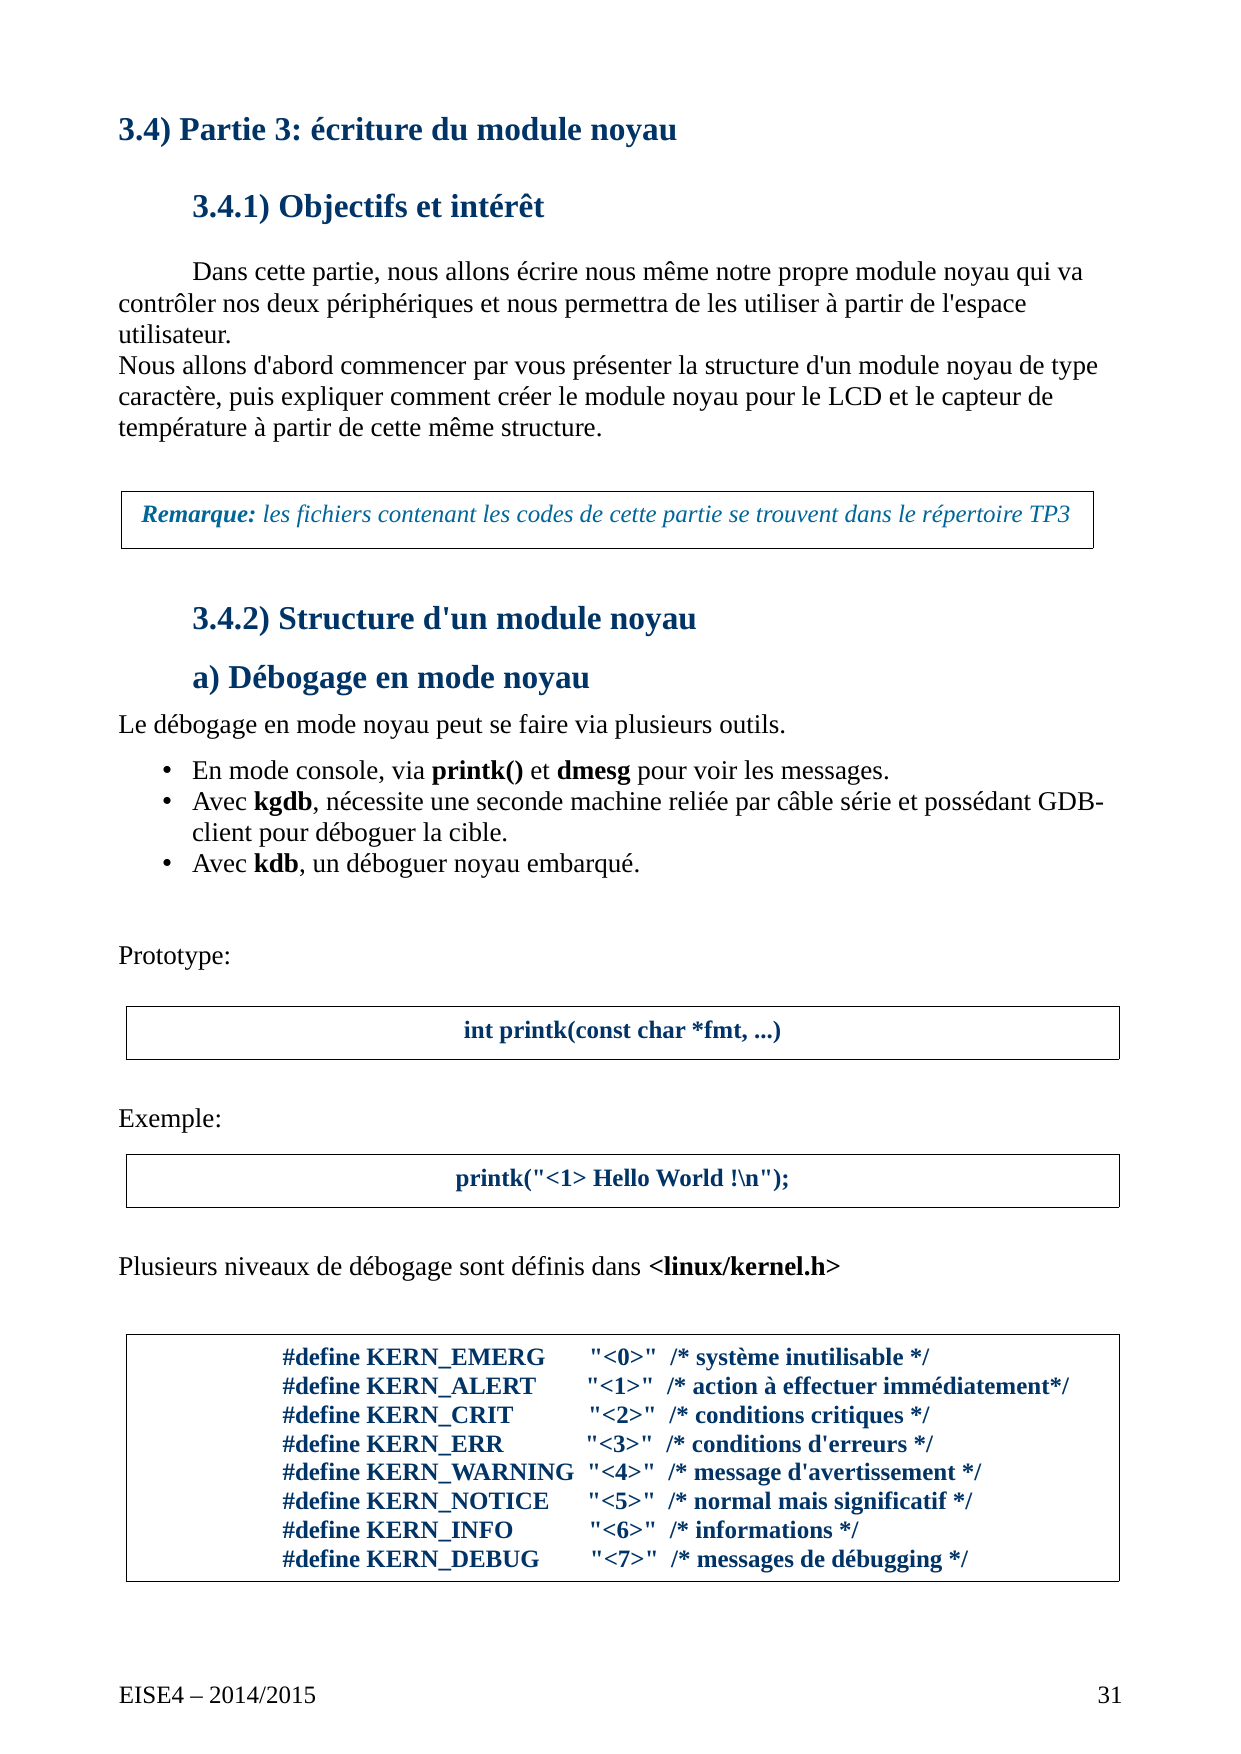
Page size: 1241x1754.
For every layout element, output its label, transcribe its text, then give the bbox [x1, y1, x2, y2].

text #define KERN_INFO "<6>" /* informations */ [134, 1515, 1110, 1544]
list Avec kgdb, nécessite une seconde machine reliée par câble série et possédant GDB-client pour déboguer la cible. [162, 785, 1122, 847]
text 3.4.2) Structure d'un module noyau [118, 598, 1122, 636]
text #define KERN_DEBUG "<7>" /* messages de débugging */ [134, 1544, 1110, 1572]
text Le débogage en mode noyau peut se faire via plusieurs outils. [118, 708, 1122, 739]
text #define KERN_CRIT "<2>" /* conditions critiques */ [134, 1400, 1110, 1429]
text Prototype: [118, 939, 1122, 970]
text printk("<1> Hello World !\n"); [134, 1163, 1110, 1192]
text Dans cette partie, nous allons écrire nous même notre propre module noyau qui va contrôler nos deux périphériques et nous permettra de les utiliser à partir de l'espace utilisateur. [118, 256, 1122, 349]
subtitle a) Débogage en mode noyau [118, 657, 1122, 696]
text #define KERN_ALERT "<1>" /* action à effectuer immédiatement*/ [134, 1371, 1110, 1400]
text Remarque: les fichiers contenant les codes de cette partie se trouvent dans le répertoire TP3 [130, 499, 1084, 528]
list En mode console, via printk() et dmesg pour voir les messages. [162, 754, 1122, 785]
text #define KERN_ERR "<3>" /* conditions d'erreurs */ [134, 1429, 1110, 1457]
text 3.4.1) Objectifs et intérêt [118, 186, 1122, 224]
text #define KERN_WARNING "<4>" /* message d'avertissement */ [134, 1457, 1110, 1486]
text Plusieurs niveaux de débogage sont définis dans <linux/kernel.h> [118, 1250, 1122, 1281]
text #define KERN_EMERG "<0>" /* système inutilisable */ [134, 1342, 1110, 1371]
text int printk(const char *fmt, ...) [134, 1015, 1110, 1044]
list Avec kdb, un déboguer noyau embarqué. [162, 847, 1122, 879]
text Nous allons d'abord commencer par vous présenter la structure d'un module noyau de type caractère, puis expliquer comment créer le module noyau pour le LCD et le capteur de température à partir de cette même structure. [118, 349, 1122, 442]
text 3.4) Partie 3: écriture du module noyau [118, 109, 1122, 148]
text Exemple: [118, 1102, 1122, 1133]
text #define KERN_NOTICE "<5>" /* normal mais significatif */ [134, 1486, 1110, 1515]
